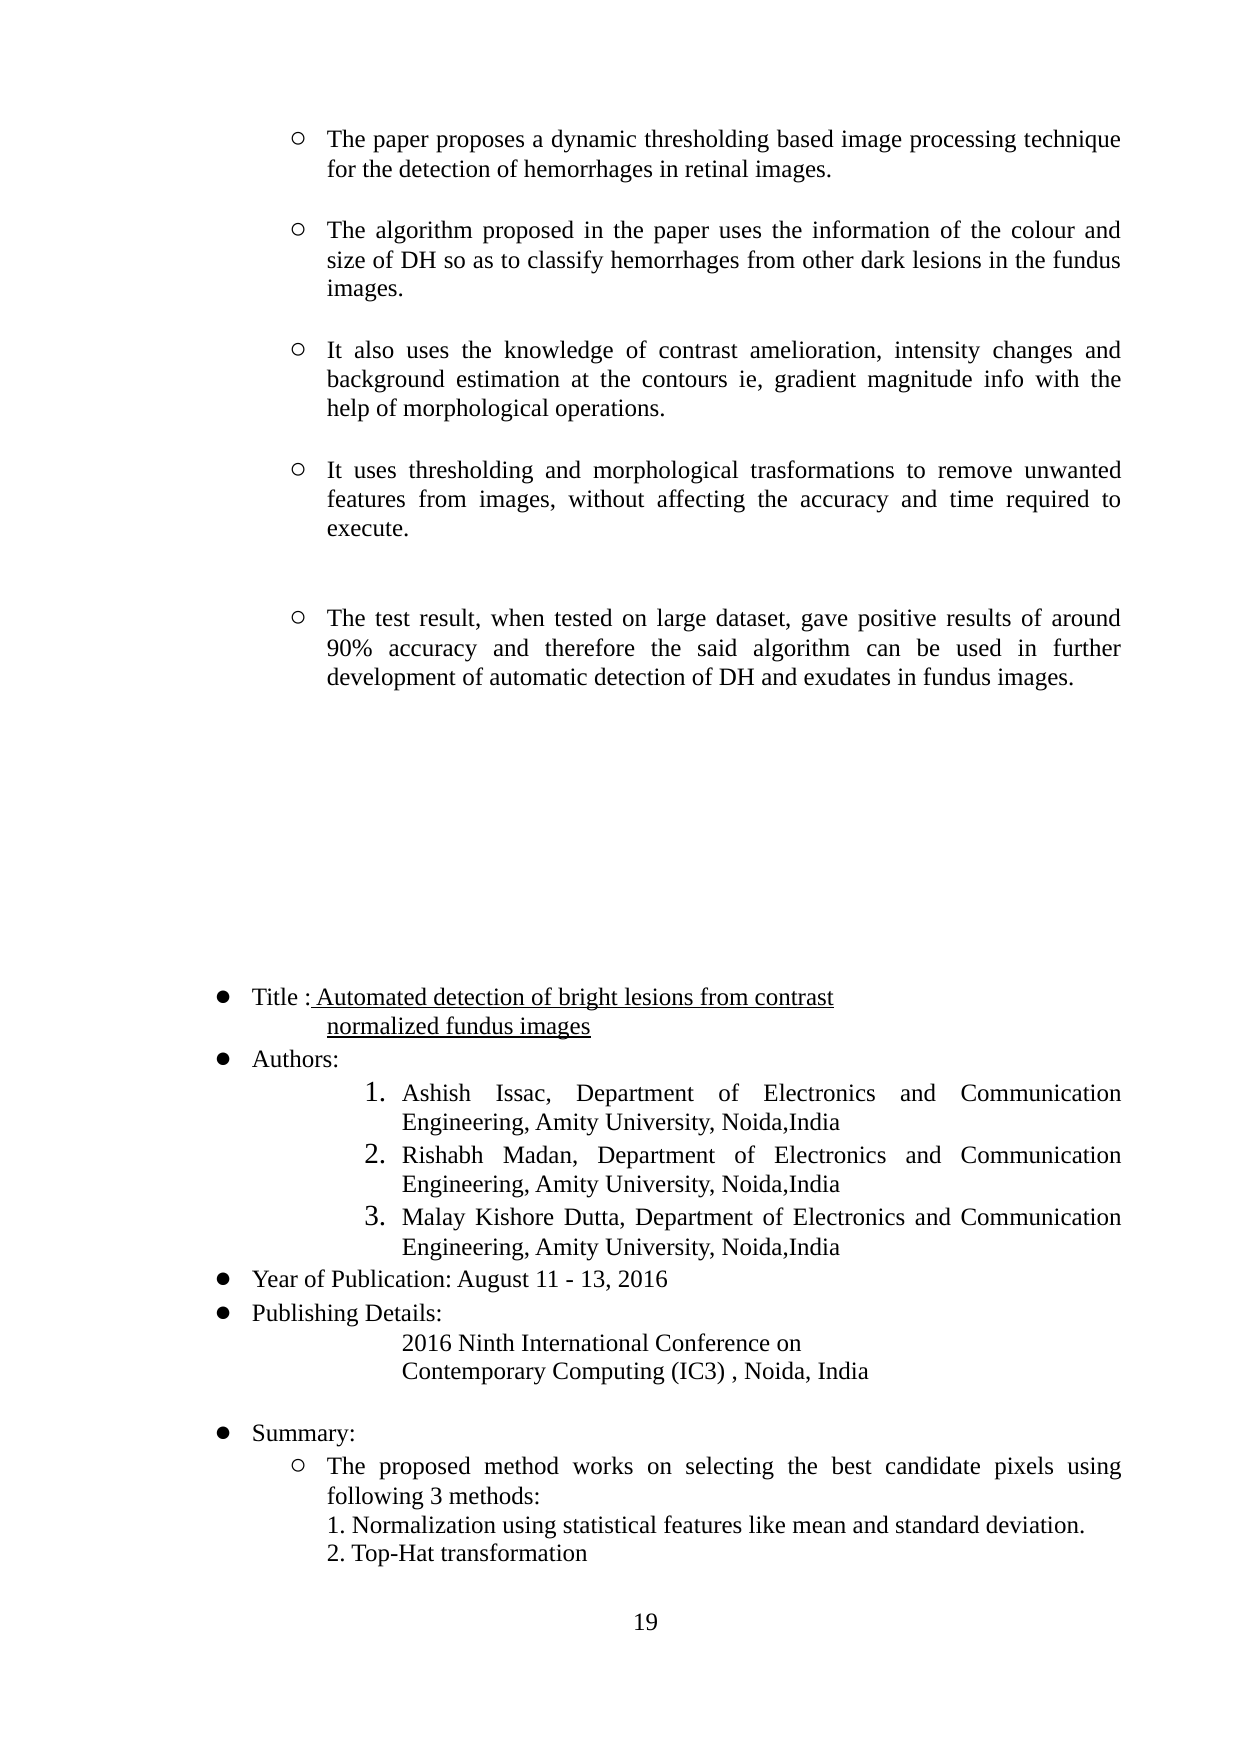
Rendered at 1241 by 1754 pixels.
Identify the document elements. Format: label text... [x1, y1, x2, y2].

text Contemporary Computing (IC3) , Noida, India [402, 1356, 1122, 1385]
list The test result, when tested on large dataset, gave positive results of around 90% accuracy and therefore the said algorithm can be used in further development of automatic detection of DH and exudates in fundus images. [289, 599, 1122, 690]
list Publishing Details: [214, 1294, 1122, 1328]
list Authors: [214, 1040, 1122, 1074]
list It also uses the knowledge of contrast amelioration, intensity changes and background estimation at the contours ie, gradient magnitude info with the help of morphological operations. [289, 331, 1122, 422]
text normalized fundus images [252, 1011, 1122, 1040]
list Title : Automated detection of bright lesions from contrast [214, 978, 1122, 1011]
list The algorithm proposed in the paper uses the information of the colour and size of DH so as to classify hemorrhages from other dark lesions in the fundus images. [289, 211, 1122, 302]
text 2016 Ninth International Conference on [402, 1328, 1122, 1356]
list Rishabh Madan, Department of Electronics and Communication Engineering, Amity University, Noida,India [364, 1136, 1122, 1198]
list Malay Kishore Dutta, Department of Electronics and Communication Engineering, Amity University, Noida,India [364, 1198, 1122, 1261]
list It uses thresholding and morphological trasformations to remove unwanted features from images, without affecting the accuracy and time required to execute. [289, 451, 1122, 542]
list Summary: [214, 1414, 1122, 1447]
text 1. Normalization using statistical features like mean and standard deviation. [327, 1510, 1122, 1538]
text 2. Top-Hat transformation [252, 1538, 1122, 1567]
list The paper proposes a dynamic thresholding based image processing technique for the detection of hemorrhages in retinal images. [289, 120, 1122, 182]
list Year of Publication: August 11 - 13, 2016 [214, 1261, 1122, 1294]
list The proposed method works on selecting the best candidate pixels using following 3 methods: [289, 1447, 1122, 1510]
list Ashish Issac, Department of Electronics and Communication Engineering, Amity University, Noida,India [364, 1074, 1122, 1136]
